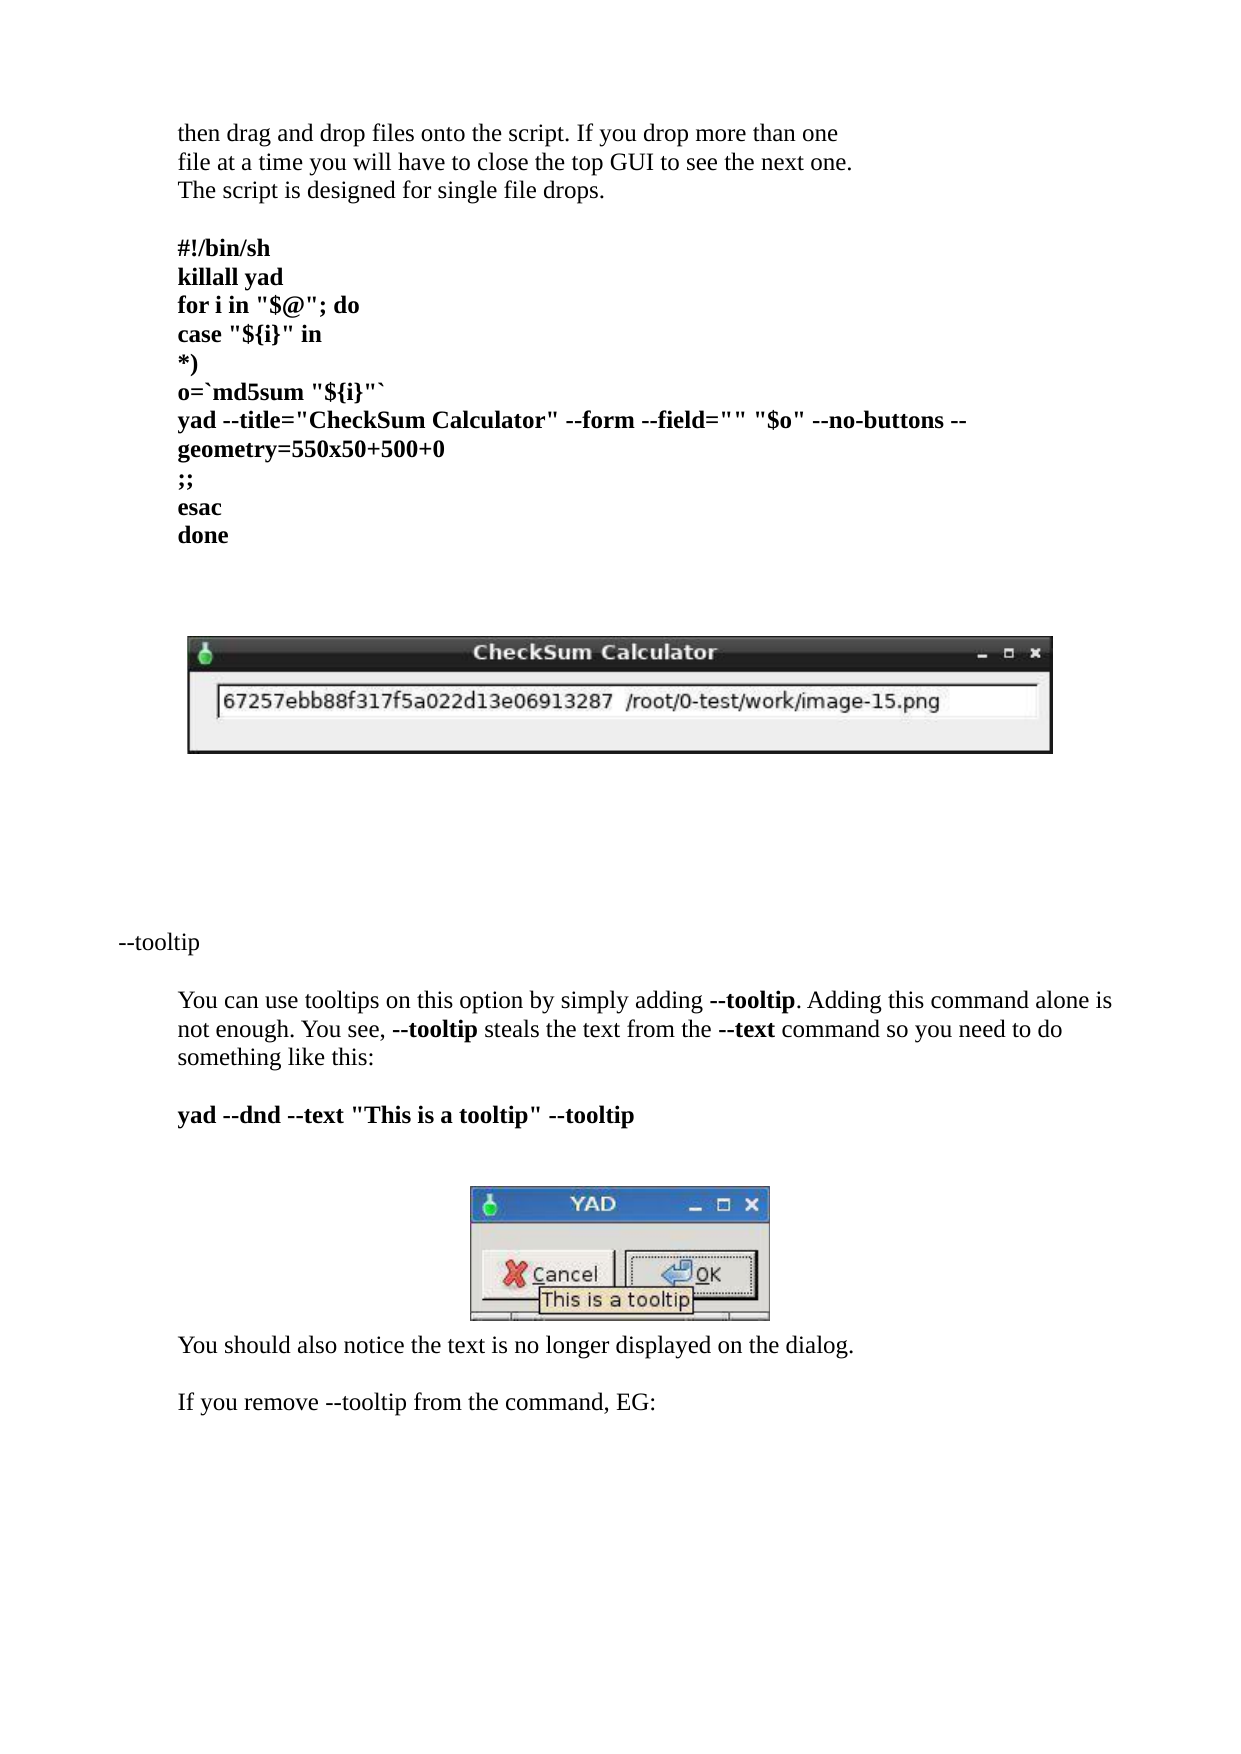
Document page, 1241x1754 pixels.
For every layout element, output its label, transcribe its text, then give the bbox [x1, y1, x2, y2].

picture [470, 1186, 770, 1321]
subtitle --tooltip [118, 927, 1122, 956]
list then drag and drop files onto the script. If you drop more than one file at a time you will have to close the top GUI to see the next one. The script is designed for single file drops. #!/bin/sh killall yad for i in "$@"; do case "${i}" in *) o=`md5sum "${i}"` yad --title="CheckSum Calculator" --form --field="" "$o" --no-buttons --geometry=550x50+500+0 ;; esac done [177, 118, 1122, 607]
picture [187, 636, 1053, 754]
list You can use tooltips on this option by simply adding --tooltip. Adding this command alone is not enough. You see, --tooltip steals the text from the --text command so you need to do something like this: yad --dnd --text "This is a tooltip" --tooltip [177, 956, 1122, 1186]
list You should also notice the text is no longer displayed on the dialog. If you remove --tooltip from the command, EG: [177, 1330, 1122, 1474]
